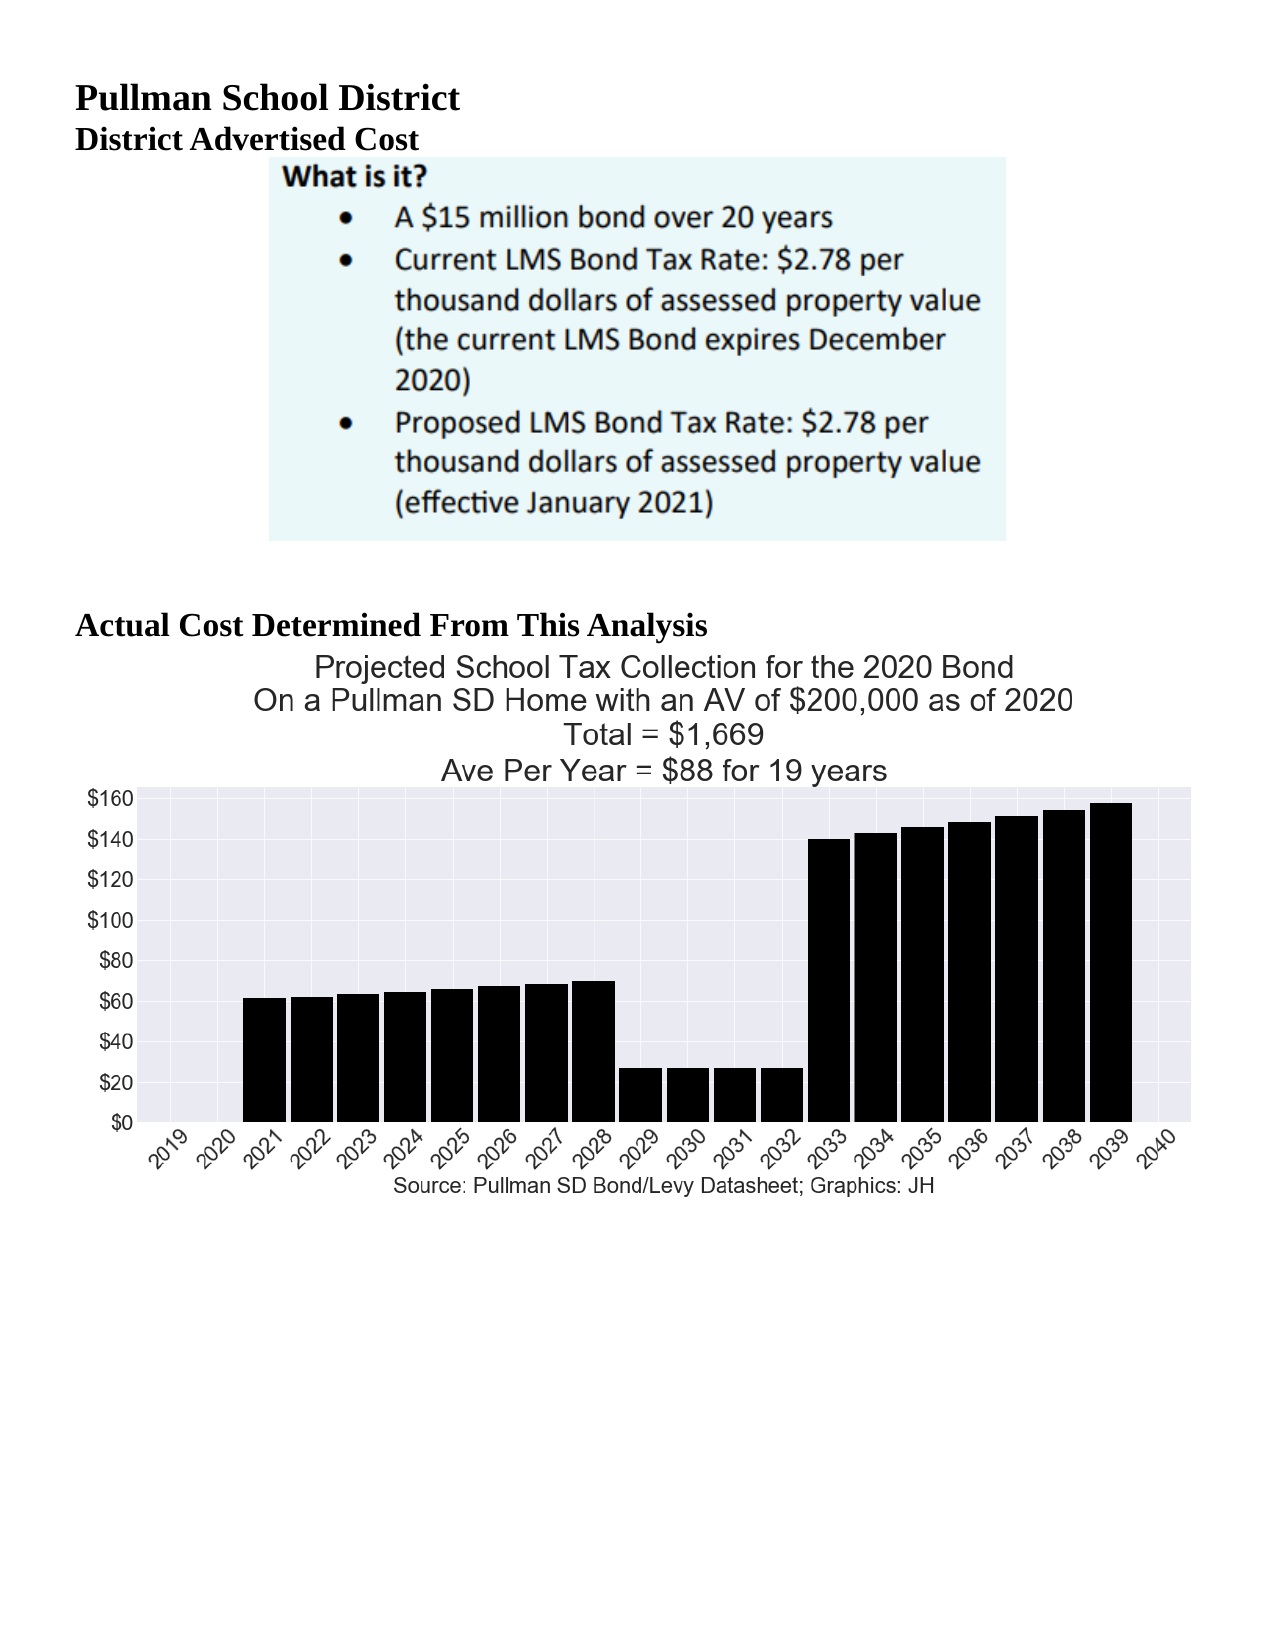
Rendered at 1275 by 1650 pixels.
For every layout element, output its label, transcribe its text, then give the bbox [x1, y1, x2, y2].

subtitle Actual Cost Determined From This Analysis [75, 606, 1200, 644]
subtitle District Advertised Cost [75, 119, 1200, 157]
subtitle Pullman School District [75, 75, 1200, 119]
picture [268, 157, 1007, 541]
picture [75, 644, 1200, 1207]
